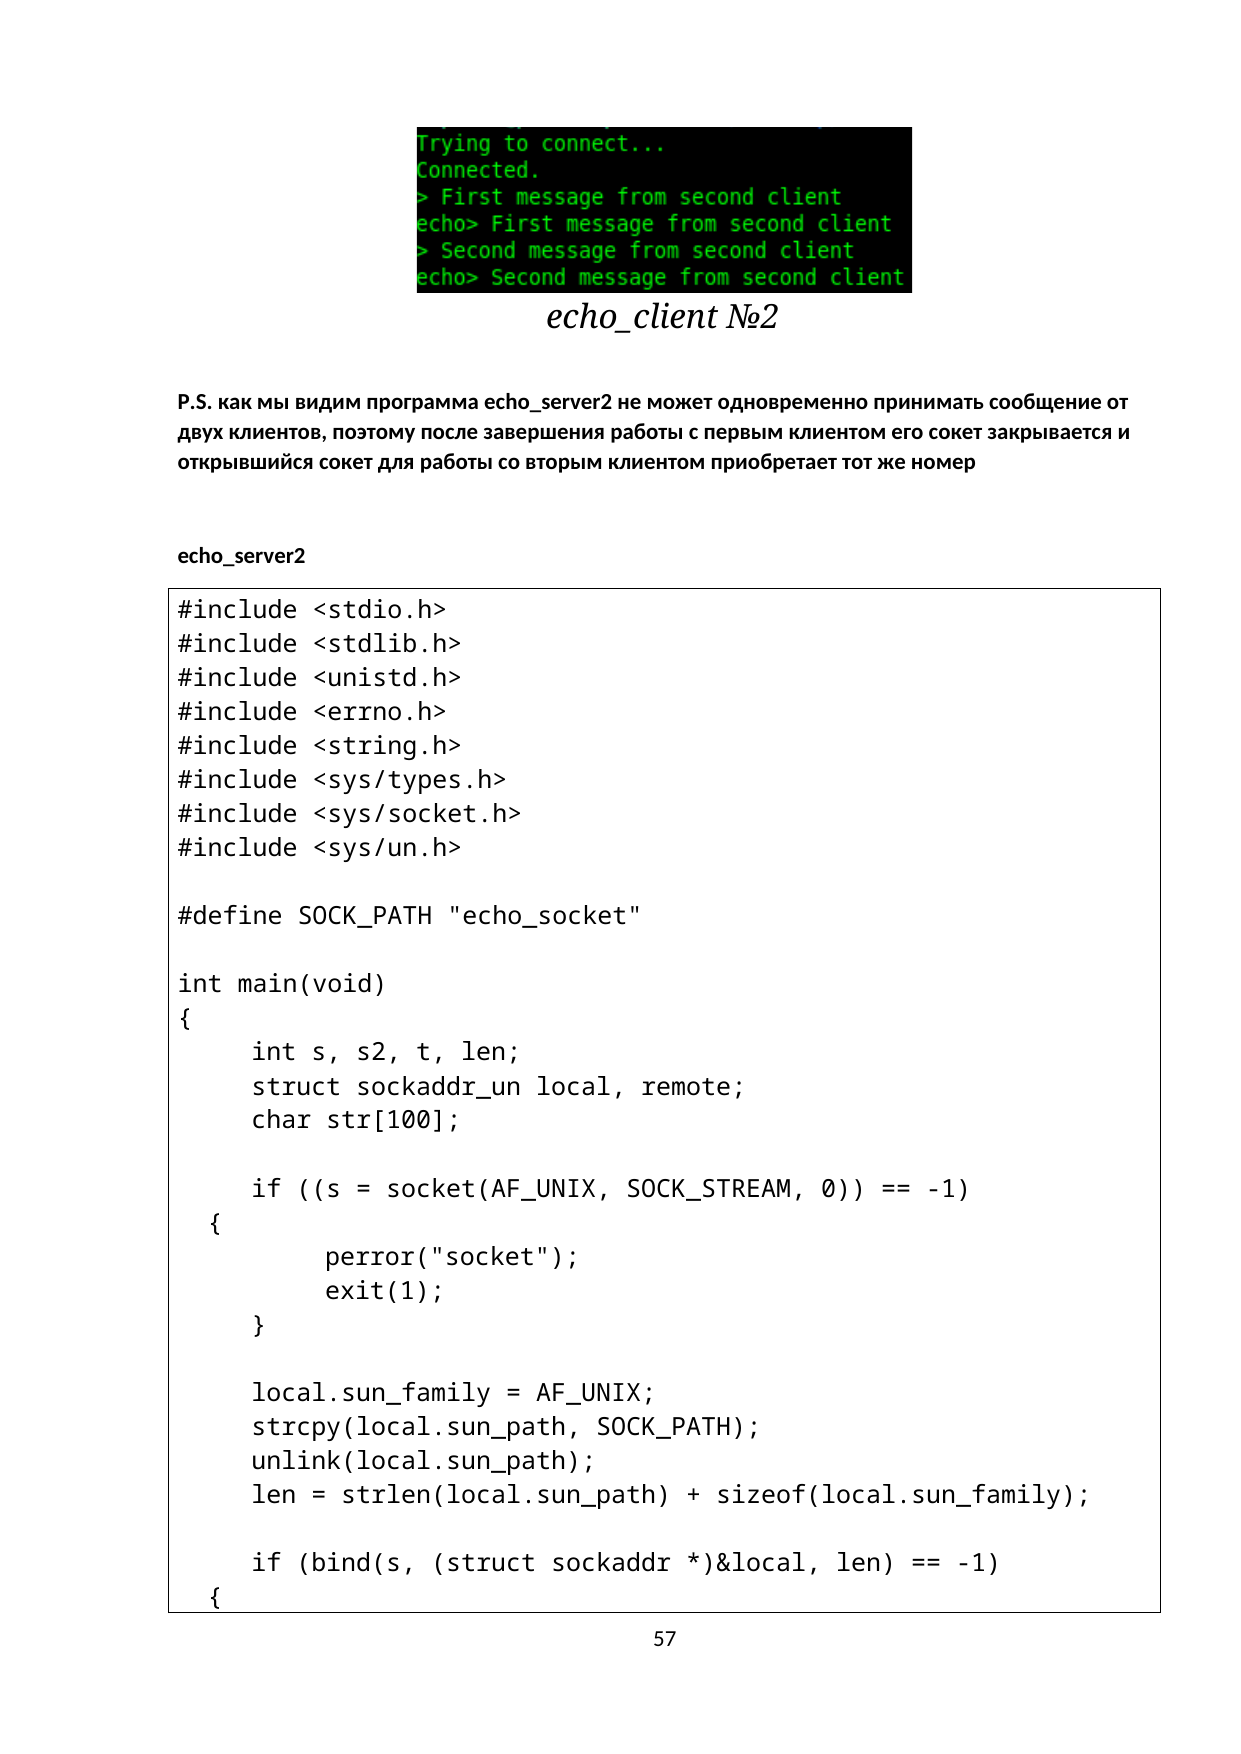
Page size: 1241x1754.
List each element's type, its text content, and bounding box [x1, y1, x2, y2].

text { [177, 1000, 1152, 1034]
text #include <sys/types.h> [177, 762, 1152, 796]
text int s, s2, t, len; [177, 1034, 1152, 1068]
text int main(void) [177, 966, 1152, 1000]
text unlink(local.sun_path); [177, 1443, 1152, 1477]
text if ((s = socket(AF_UNIX, SOCK_STREAM, 0)) == -1) [177, 1170, 1152, 1204]
text P.S. как мы видим программа echo_server2 не может одновременно принимать сообщение от двух клиентов, поэтому после завершения работы с первым клиентом его сокет закрывается и открывшийся сокет для работы со вторым клиентом приобретает тот же номер [177, 387, 1152, 476]
text { [177, 1204, 1152, 1238]
text { [177, 1579, 1152, 1612]
text struct sockaddr_un local, remote; [177, 1068, 1152, 1102]
text #include <errno.h> [177, 693, 1152, 727]
text #include <string.h> [177, 727, 1152, 762]
text #include <sys/un.h> [177, 830, 1152, 864]
text #define SOCK_PATH "echo_socket" [177, 898, 1152, 932]
text if (bind(s, (struct sockaddr *)&local, len) == -1) [177, 1545, 1152, 1579]
text strcpy(local.sun_path, SOCK_PATH); [177, 1409, 1152, 1443]
text echo_client №2 [417, 293, 912, 338]
text local.sun_family = AF_UNIX; [177, 1375, 1152, 1409]
text char str[100]; [177, 1102, 1152, 1136]
text #include <stdio.h> [169, 589, 1160, 625]
text echo_server2 [177, 541, 1152, 569]
text exit(1); [177, 1272, 1152, 1307]
text len = strlen(local.sun_path) + sizeof(local.sun_family); [177, 1477, 1152, 1511]
text } [177, 1307, 1152, 1341]
text #include <sys/socket.h> [177, 796, 1152, 830]
text #include <unistd.h> [177, 659, 1152, 693]
picture [416, 127, 913, 293]
text #include <stdlib.h> [177, 625, 1152, 659]
text perror("socket"); [177, 1238, 1152, 1272]
